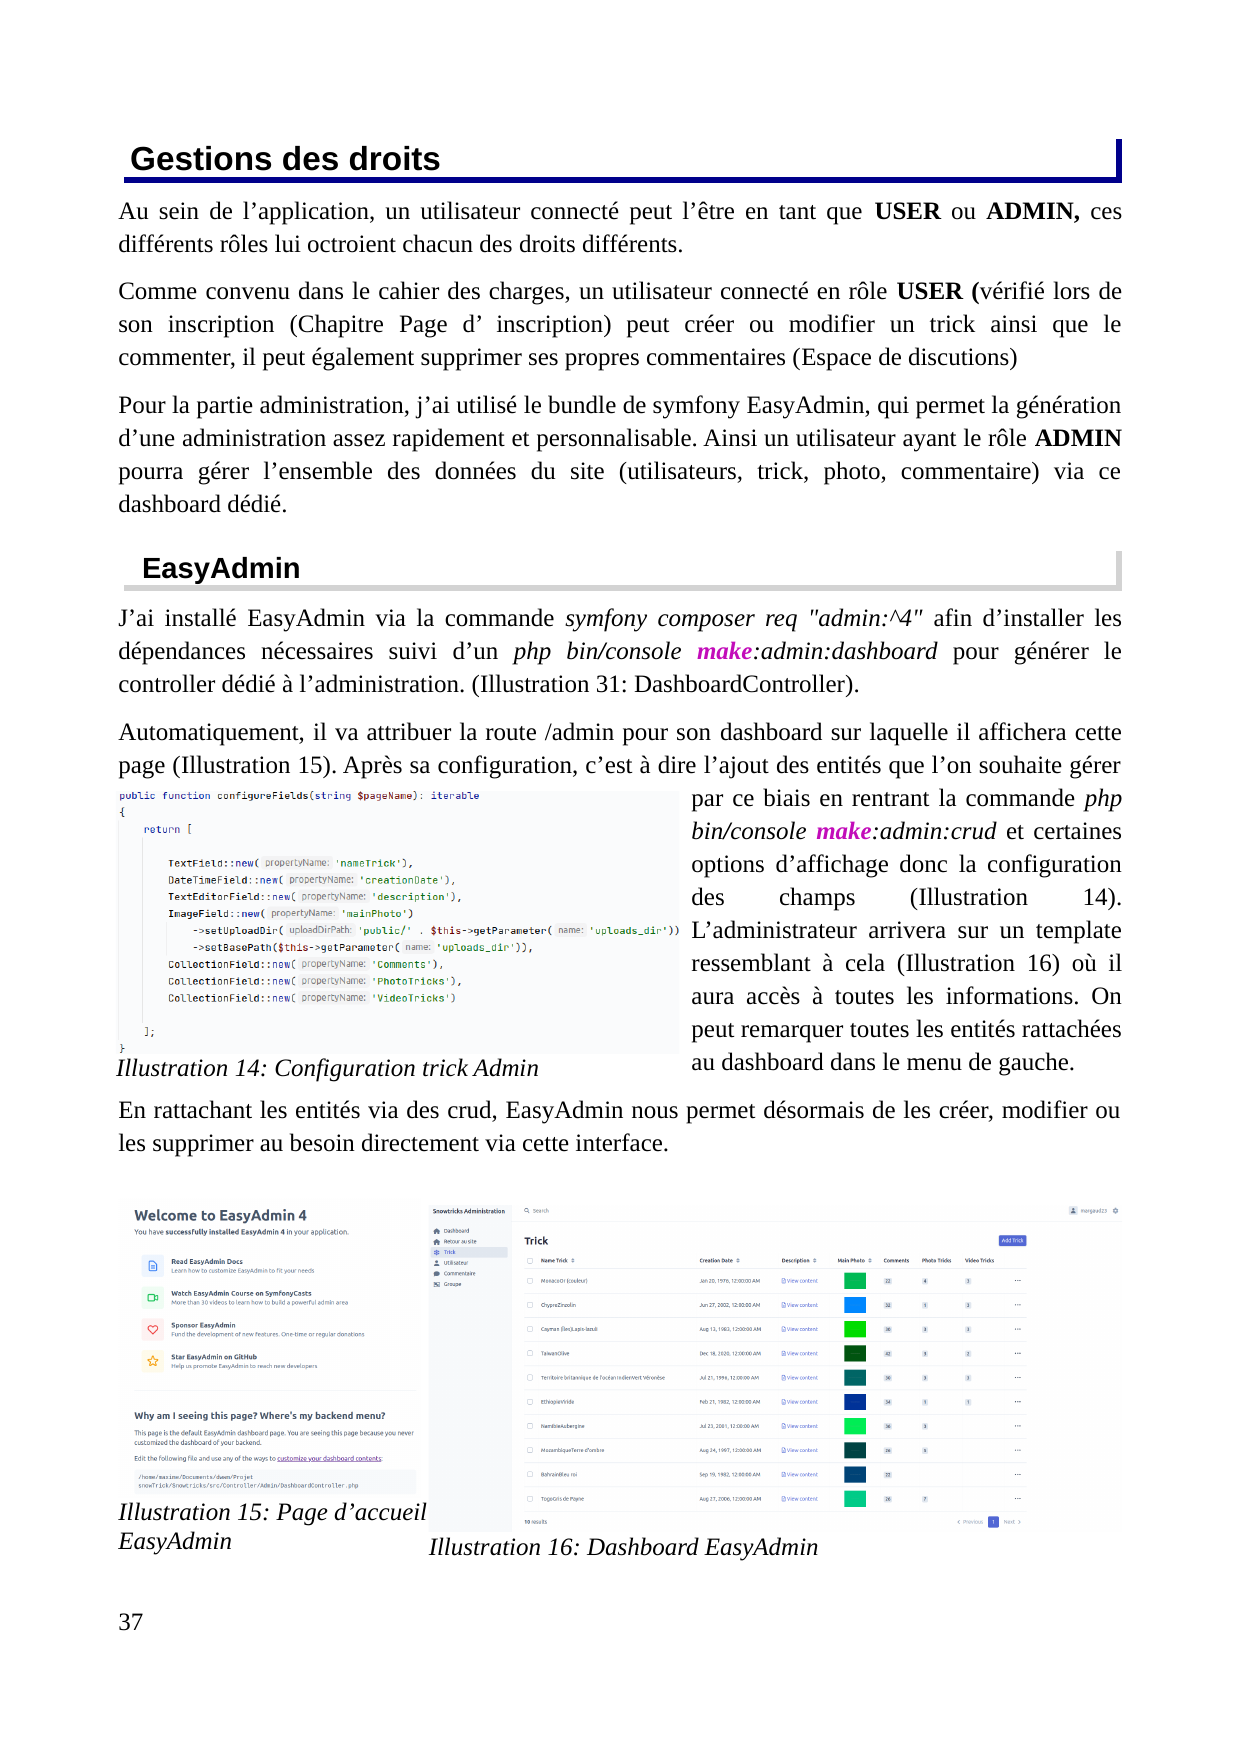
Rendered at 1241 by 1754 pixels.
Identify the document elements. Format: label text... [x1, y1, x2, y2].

text Comme convenu dans le cahier des charges, un utilisateur connecté en rôle USER (vérifié lors de son inscription (Chapitre Page d’ inscription) peut créer ou modifier un trick ainsi que le commenter, il peut également supprimer ses propres commentaires (Espace de discutions) [118, 276, 1122, 371]
picture [428, 1205, 1123, 1532]
text Illustration 14: Configuration trick Admin [116, 1054, 679, 1082]
text Au sein de l’application, un utilisateur connecté peut l’être en tant que USER ou ADMIN, ces différents rôles lui octroient chacun des droits différents. [118, 196, 1122, 258]
subtitle Gestions des droits [118, 139, 1116, 177]
text Pour la partie administration, j’ai utilisé le bundle de symfony EasyAdmin, qui permet la génération d’une administration assez rapidement et personnalisable. Ainsi un utilisateur ayant le rôle ADMIN pourra gérer l’ensemble des données du site (utilisateurs, trick, photo, commentaire) via ce dashboard dédié. [118, 390, 1122, 518]
text En rattachant les entités via des crud, EasyAdmin nous permet désormais de les créer, modifier ou les supprimer au besoin directement via cette interface. [118, 1095, 1122, 1157]
text Automatiquement, il va attribuer la route /admin pour son dashboard sur laquelle il affichera cette page (Illustration 15). Après sa configuration, c’est à dire l’ajout des entités que l’on souhaite gérer par ce biais en rentrant la commande php bin/console make:admin:crud et certaines options d’affichage donc la configuration des champs (Illustration 14). L’administrateur arrivera sur un template ressemblant à cela (Illustration 16) où il aura accès à toutes les informations. On peut remarquer toutes les entités rattachées au dashboard dans le menu de gauche. [118, 717, 1122, 1076]
text [428, 1193, 1122, 1205]
picture [118, 1198, 421, 1498]
text [118, 1555, 427, 1574]
text Illustration 16: Dashboard EasyAdmin [428, 1532, 1122, 1560]
text J’ai installé EasyAdmin via la commande symfony composer req "admin:^4" afin d’installer les dépendances nécessaires suivi d’un php bin/console make:admin:dashboard pour générer le controller dédié à l’administration. (Illustration 31: DashboardController). [118, 603, 1122, 698]
text Illustration 15: Page d’accueil EasyAdmin [118, 1211, 427, 1555]
text [428, 1560, 1122, 1574]
subtitle EasyAdmin [118, 551, 1116, 585]
picture [115, 791, 680, 1054]
